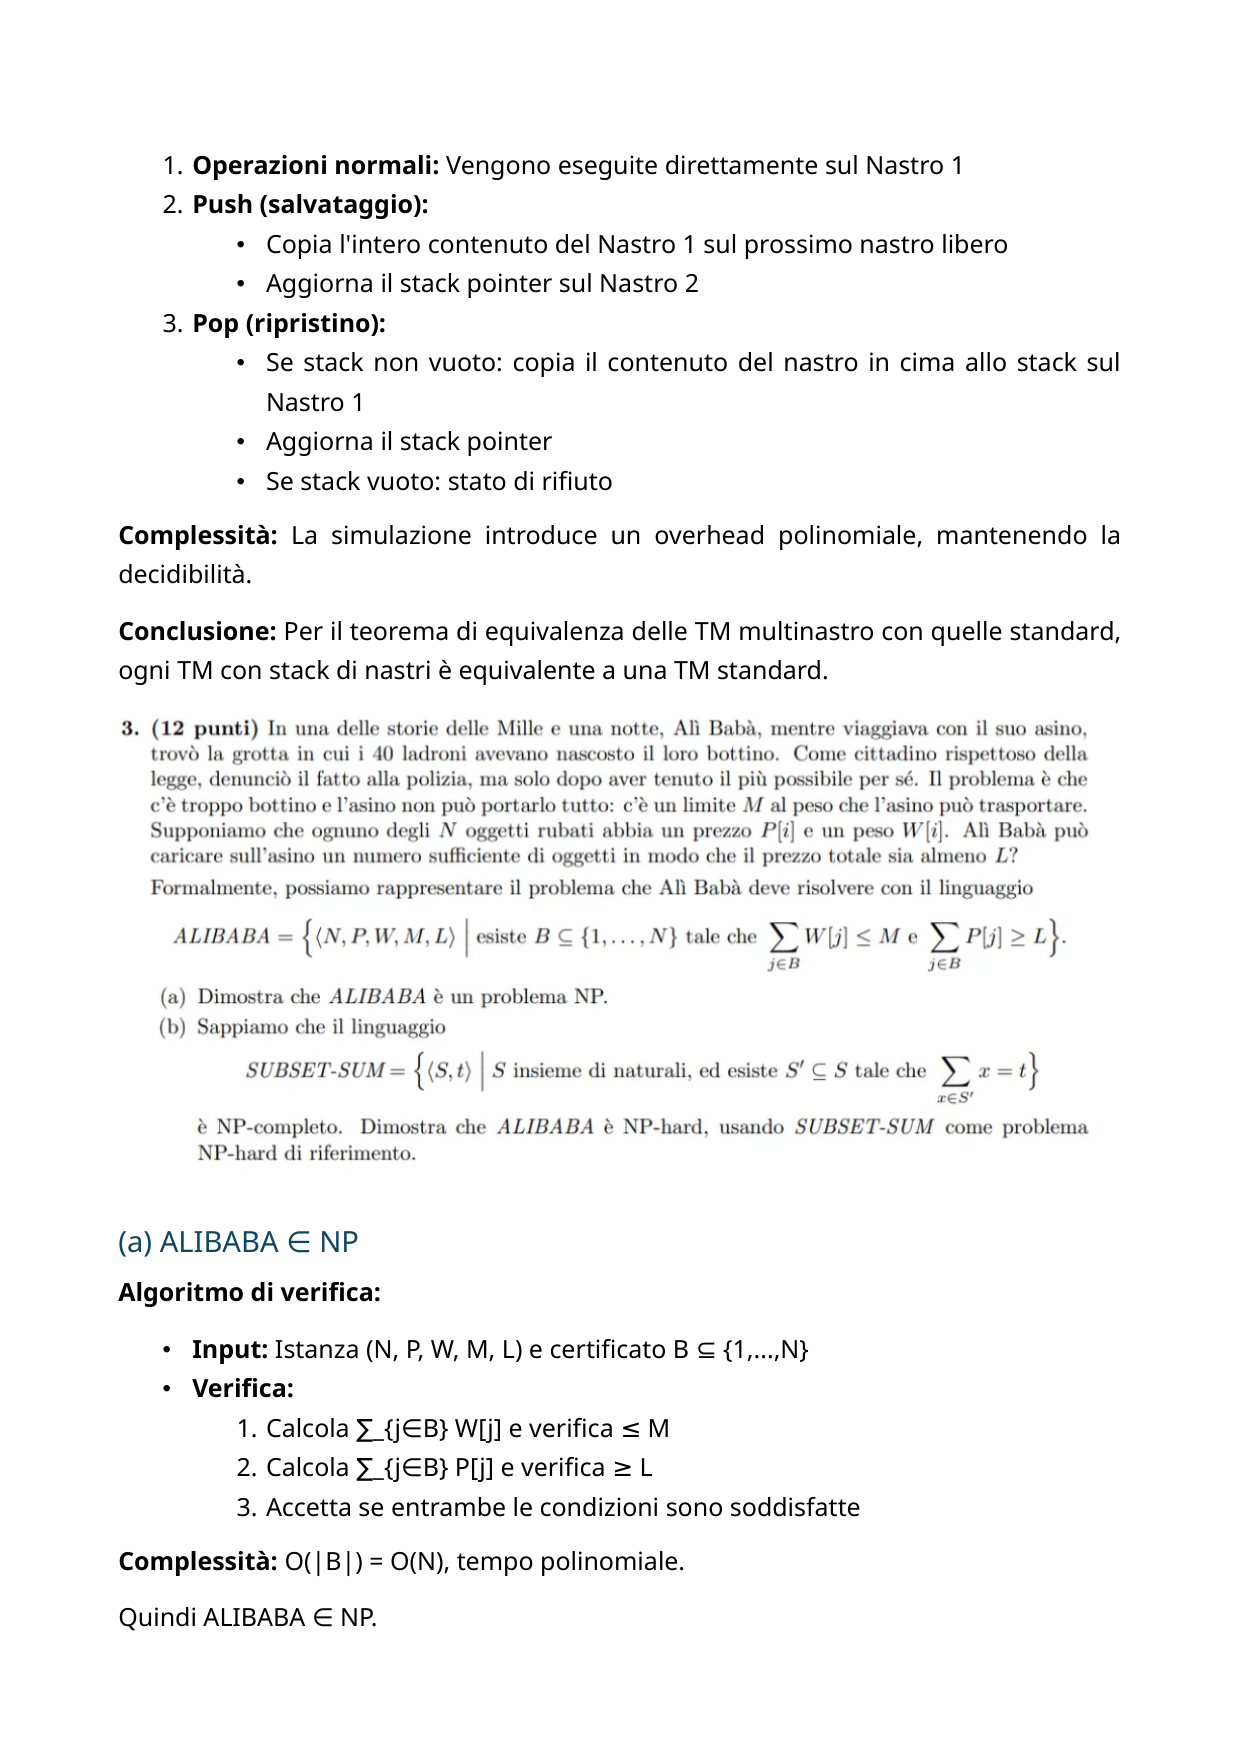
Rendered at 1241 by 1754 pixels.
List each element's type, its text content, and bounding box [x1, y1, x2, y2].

list Se stack non vuoto: copia il contenuto del nastro in cima allo stack sul Nastro 1 [236, 345, 1122, 418]
list Calcola ∑_{j∈B} P[j] e verifica ≥ L [236, 1450, 1122, 1484]
text Complessità: La simulazione introduce un overhead polinomiale, mantenendo la decidibilità. [118, 517, 1122, 591]
text Quindi ALIBABA ∈ NP. [118, 1599, 1122, 1633]
list Aggiorna il stack pointer sul Nastro 2 [236, 266, 1122, 300]
list Se stack vuoto: stato di rifiuto [236, 463, 1122, 497]
subtitle (a) ALIBABA ∈ NP [118, 1193, 1122, 1261]
list Input: Istanza (N, P, W, M, L) e certificato B ⊆ {1,...,N} [162, 1331, 1122, 1365]
list Operazioni normali: Vengono eseguite direttamente sul Nastro 1 [162, 148, 1122, 182]
list Verifica: [162, 1371, 1122, 1405]
text Conclusione: Per il teorema di equivalenza delle TM multinastro con quelle standard, ogni TM con stack di nastri è equivalente a una TM standard. [118, 613, 1122, 687]
text Algoritmo di verifica: [118, 1275, 1122, 1309]
picture [118, 701, 1123, 1193]
list Aggiorna il stack pointer [236, 424, 1122, 458]
list Pop (ripristino): [162, 306, 1122, 339]
list Push (salvataggio): [162, 187, 1122, 221]
text Complessità: O(|B|) = O(N), tempo polinomiale. [118, 1543, 1122, 1577]
list Accetta se entrambe le condizioni sono soddisfatte [236, 1489, 1122, 1523]
list Copia l'intero contenuto del Nastro 1 sul prossimo nastro libero [236, 227, 1122, 261]
list Calcola ∑_{j∈B} W[j] e verifica ≤ M [236, 1410, 1122, 1444]
